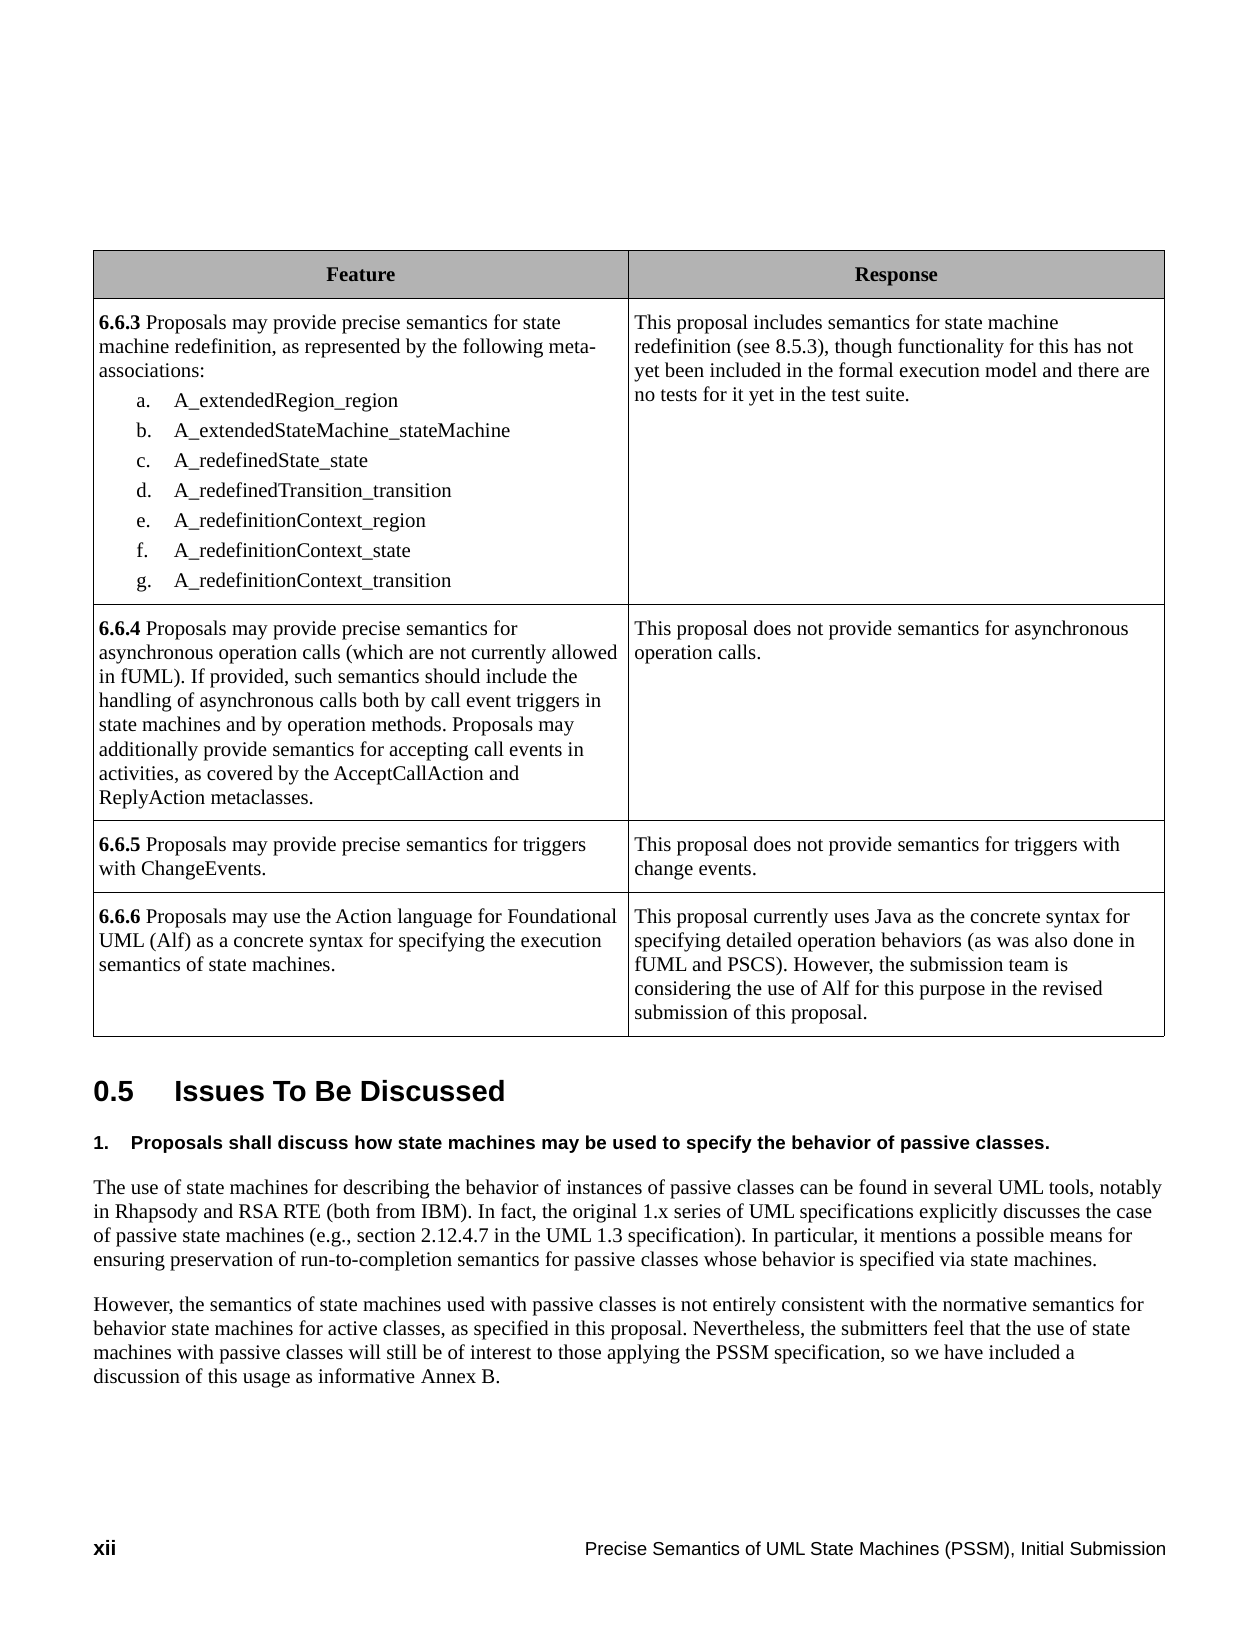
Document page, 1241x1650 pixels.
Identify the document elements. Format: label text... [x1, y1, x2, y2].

text However, the semantics of state machines used with passive classes is not entirely consistent with the normative semantics for behavior state machines for active classes, as specified in this proposal. Nevertheless, the submitters feel that the use of state machines with passive classes will still be of interest to those applying the PSSM specification, so we have included a discussion of this usage as informative Annex B. [93, 1292, 1164, 1388]
text The use of state machines for describing the behavior of instances of passive classes can be found in several UML tools, notably in Rhapsody and RSA RTE (both from IBM). In fact, the original 1.x series of UML specifications explicitly discusses the case of passive state machines (e.g., section 2.12.4.7 in the UML 1.3 specification). In particular, it mentions a possible means for ensuring preservation of run-to-completion semantics for passive classes whose behavior is specified via state machines. [93, 1175, 1164, 1271]
table_cell This proposal does not provide semantics for triggers with change events. [629, 821, 1164, 892]
table_cell 6.6.5 Proposals may provide precise semantics for triggers with ChangeEvents. [94, 821, 628, 892]
table_header Feature [94, 251, 628, 298]
subtitle Issues To Be Discussed [93, 1072, 1164, 1107]
table_cell 6.6.4 Proposals may provide precise semantics for asynchronous operation calls (which are not currently allowed in fUML). If provided, such semantics should include the handling of asynchronous calls both by call event triggers in state machines and by operation methods. Proposals may additionally provide semantics for accepting call events in activities, as covered by the AcceptCallAction and ReplyAction metaclasses. [94, 605, 628, 820]
table_cell 6.6.3 Proposals may provide precise semantics for state machine redefinition, as represented by the following meta-associations: A_extendedRegion_region A_extendedStateMachine_stateMachine A_redefinedState_state A_redefinedTransition_transition A_redefinitionContext_region A_redefinitionContext_state A_redefinitionContext_transition [94, 299, 628, 604]
table_cell This proposal does not provide semantics for asynchronous operation calls. [629, 605, 1164, 820]
table_cell This proposal currently uses Java as the concrete syntax for specifying detailed operation behaviors (as was also done in fUML and PSCS). However, the submission team is considering the use of Alf for this purpose in the revised submission of this proposal. [629, 893, 1164, 1036]
subtitle Proposals shall discuss how state machines may be used to specify the behavior of passive classes. [93, 1132, 1164, 1154]
table_cell 6.6.6 Proposals may use the Action language for Foundational UML (Alf) as a concrete syntax for specifying the execution semantics of state machines. [94, 893, 628, 1036]
table_header Response [629, 251, 1164, 298]
table_cell This proposal includes semantics for state machine redefinition (see 8.5.3), though functionality for this has not yet been included in the formal execution model and there are no tests for it yet in the test suite. [629, 299, 1164, 604]
